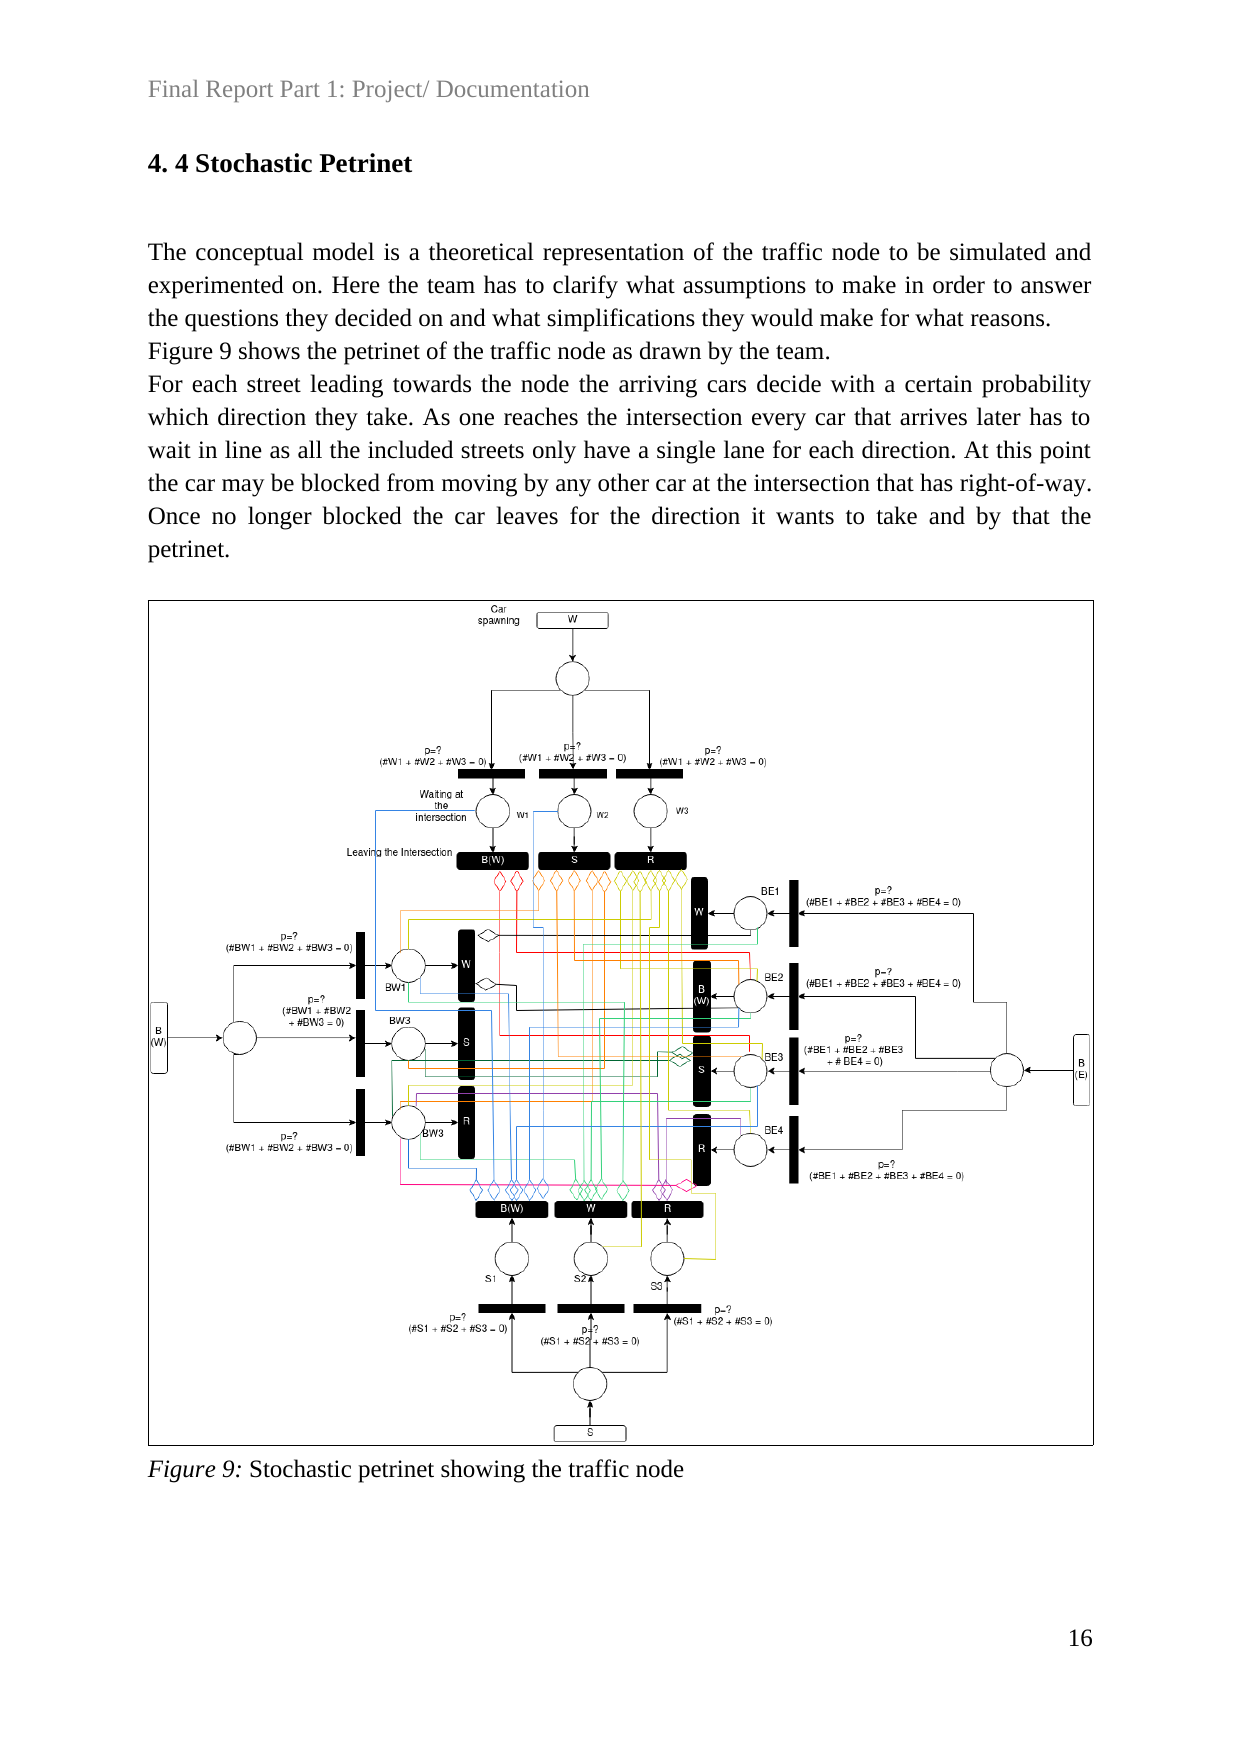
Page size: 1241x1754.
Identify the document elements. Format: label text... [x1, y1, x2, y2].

subtitle 4. 4 Stochastic Petrinet [148, 148, 1093, 179]
text Figure 9 shows the petrinet of the traffic node as drawn by the team. [148, 336, 1093, 365]
text The conceptual model is a theoretical representation of the traffic node to be simulated and experimented on. Here the team has to clarify what assumptions to make in order to answer the questions they decided on and what simplifications they would make for what reasons. [148, 237, 1093, 332]
text For each street leading towards the node the arriving cars decide with a certain probability which direction they take. As one reaches the intersection every car that arrives later has to wait in line as all the included streets only have a single lane for each direction. At this point the car may be blocked from moving by any other car at the intersection that has right-of-way. Once no longer blocked the car leaves for the direction it wants to take and by that the petrinet. [148, 369, 1093, 563]
text [149, 601, 1093, 1445]
text Figure 9: Stochastic petrinet showing the traffic node [148, 1446, 1093, 1482]
picture [150, 603, 1090, 1442]
